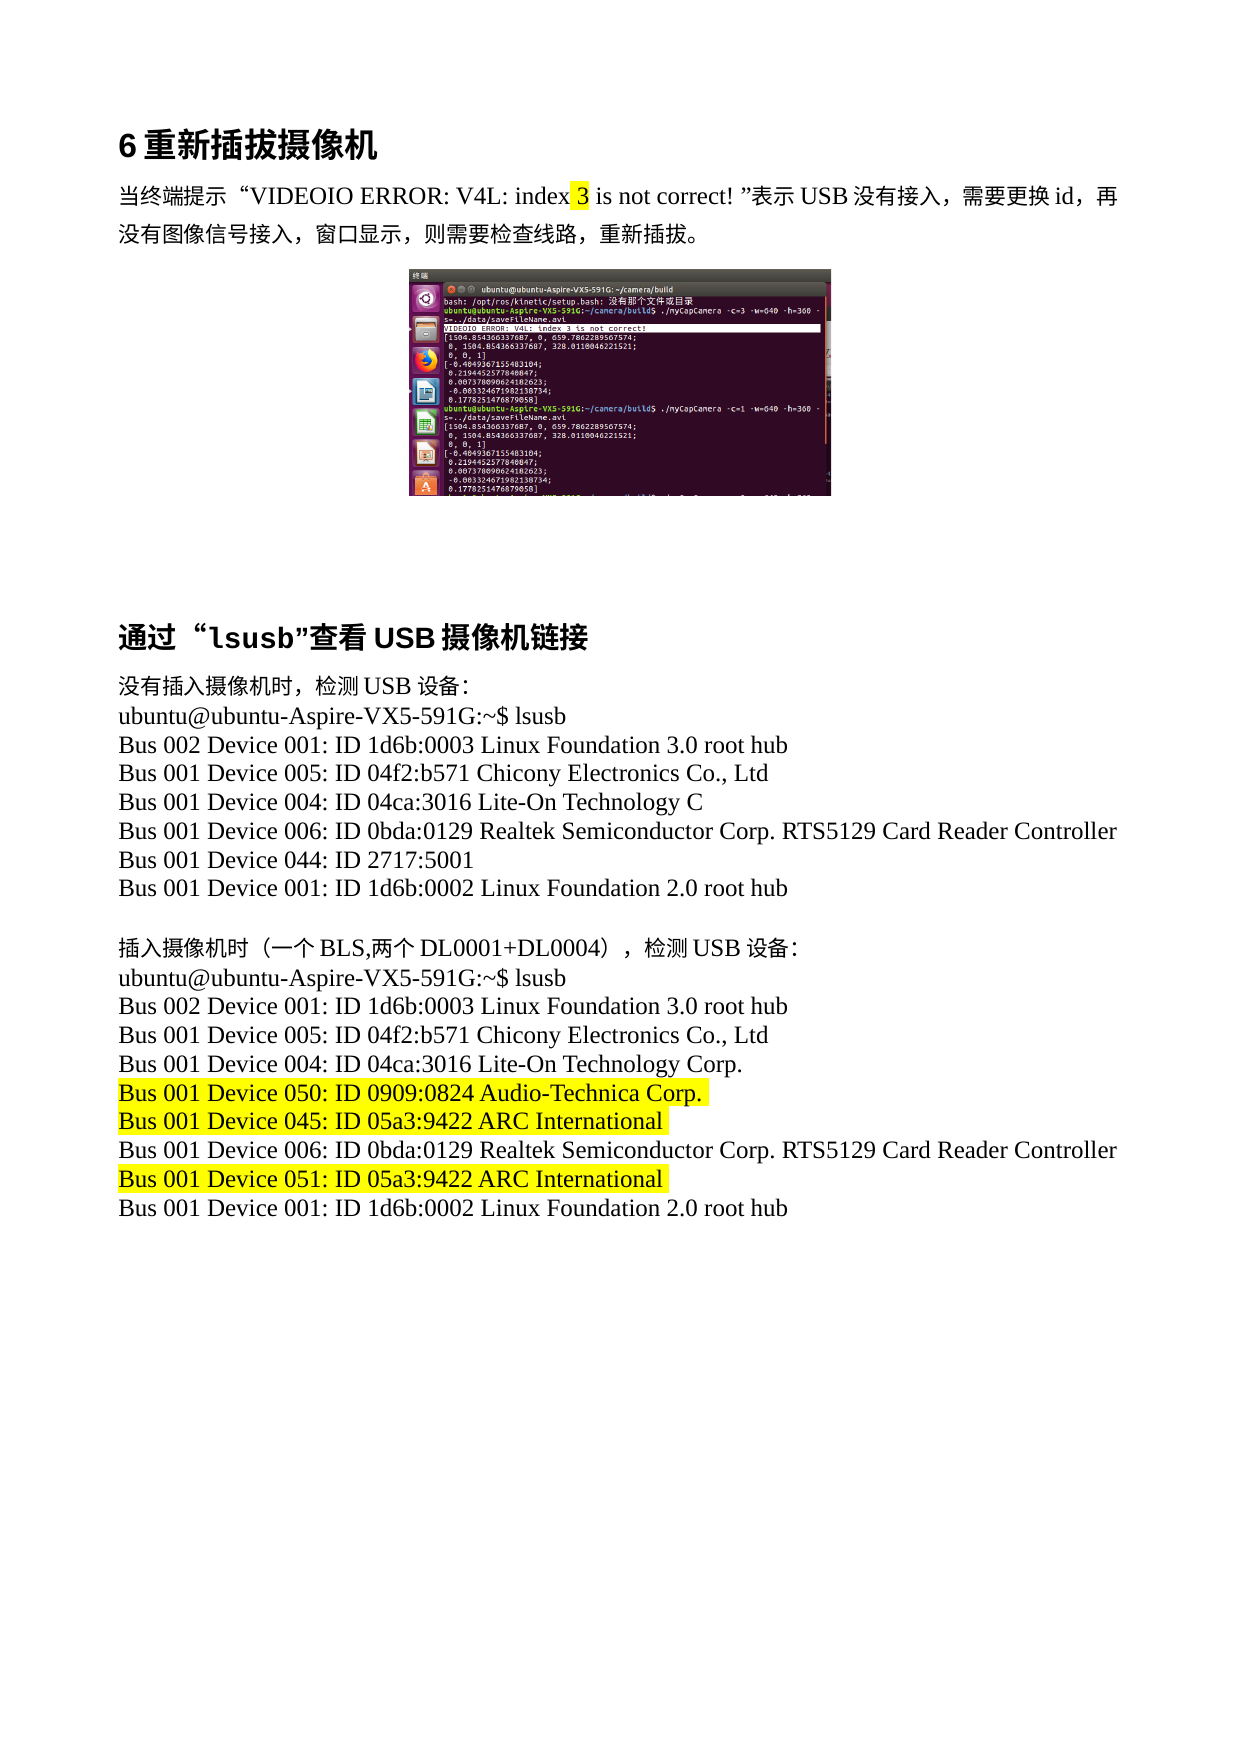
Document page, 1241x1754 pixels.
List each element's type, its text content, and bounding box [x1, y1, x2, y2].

text Bus 001 Device 044: ID 2717:5001 [118, 845, 1122, 873]
text Bus 001 Device 045: ID 05a3:9422 ARC International [118, 1106, 1122, 1135]
text 插入摄像机时（一个BLS,两个DL0001+DL0004），检测USB设备： [118, 931, 1122, 963]
text Bus 002 Device 001: ID 1d6b:0003 Linux Foundation 3.0 root hub [118, 730, 1122, 758]
subtitle 6重新插拔摄像机 [118, 118, 1122, 167]
text Bus 001 Device 006: ID 0bda:0129 Realtek Semiconductor Corp. RTS5129 Card Reader Controller [118, 816, 1122, 845]
text 没有插入摄像机时，检测USB设备： [118, 669, 1122, 701]
text ubuntu@ubuntu-Aspire-VX5-591G:~$ lsusb [118, 701, 1122, 730]
text Bus 002 Device 001: ID 1d6b:0003 Linux Foundation 3.0 root hub [118, 991, 1122, 1020]
text Bus 001 Device 005: ID 04f2:b571 Chicony Electronics Co., Ltd [118, 758, 1122, 787]
text Bus 001 Device 001: ID 1d6b:0002 Linux Foundation 2.0 root hub [118, 1193, 1122, 1221]
text Bus 001 Device 006: ID 0bda:0129 Realtek Semiconductor Corp. RTS5129 Card Reader Controller [118, 1135, 1122, 1164]
subtitle 通过“lsusb”查看USB摄像机链接 [118, 614, 1122, 657]
text Bus 001 Device 004: ID 04ca:3016 Lite-On Technology Corp. [118, 1049, 1122, 1078]
text Bus 001 Device 005: ID 04f2:b571 Chicony Electronics Co., Ltd [118, 1020, 1122, 1049]
text Bus 001 Device 050: ID 0909:0824 Audio-Technica Corp. [118, 1078, 1122, 1106]
text ubuntu@ubuntu-Aspire-VX5-591G:~$ lsusb [118, 963, 1122, 991]
text Bus 001 Device 051: ID 05a3:9422 ARC International [118, 1164, 1122, 1193]
text Bus 001 Device 001: ID 1d6b:0002 Linux Foundation 2.0 root hub [118, 873, 1122, 902]
text Bus 001 Device 004: ID 04ca:3016 Lite-On Technology C [118, 787, 1122, 816]
text 当终端提示“VIDEOIO ERROR: V4L: index 3 is not correct! ”表示USB没有接入，需要更换id，再没有图像信号接入，窗口显示，则需要检查线路，重新插拔。 [118, 179, 1122, 249]
